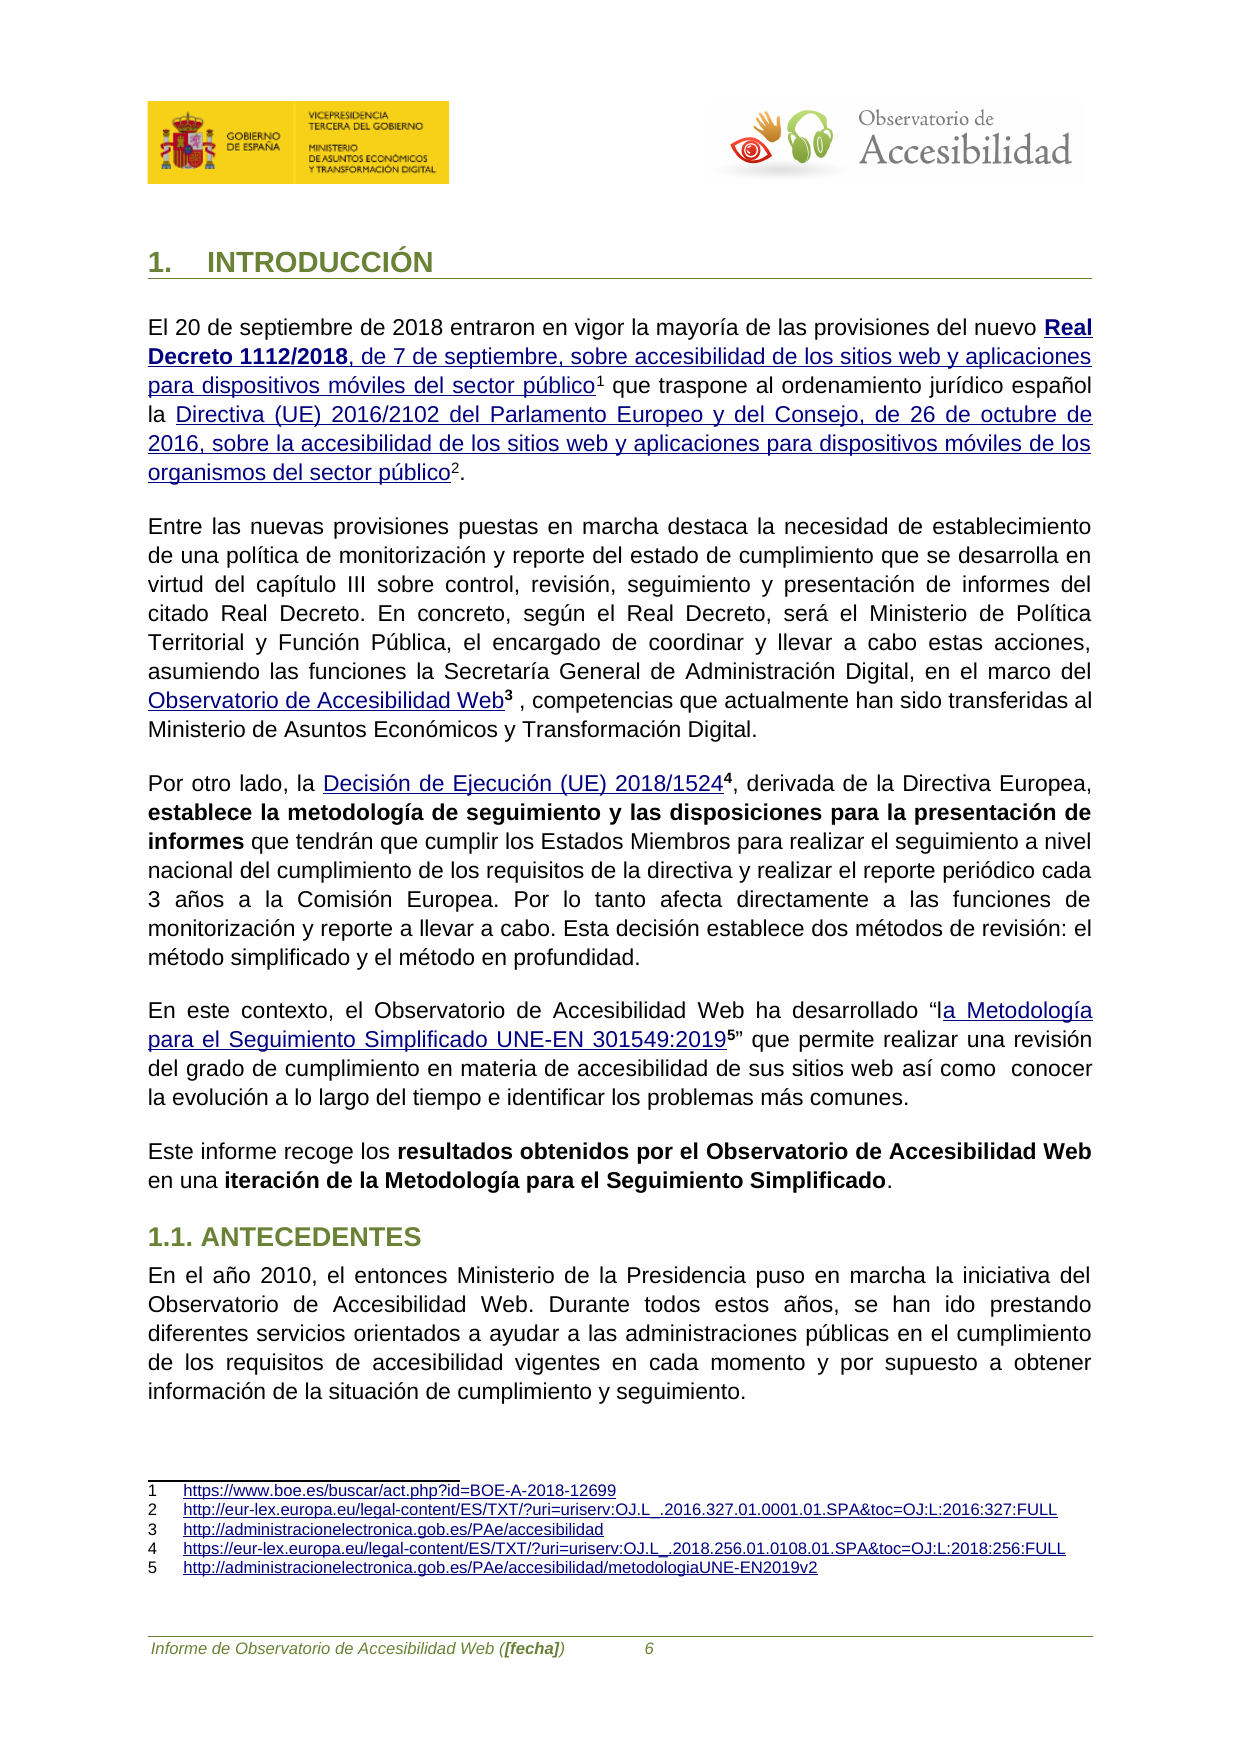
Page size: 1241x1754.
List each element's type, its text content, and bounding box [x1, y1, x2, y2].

text Por otro lado, la Decisión de Ejecución (UE) 2018/1524, derivada de la Directiva Europea, establece la metodología de seguimiento y las disposiciones para la presentación de informes que tendrán que cumplir los Estados Miembros para realizar el seguimiento a nivel nacional del cumplimiento de los requisitos de la directiva y realizar el reporte periódico cada 3 años a la Comisión Europea. Por lo tanto afecta directamente a las funciones de monitorización y reporte a llevar a cabo. Esta decisión establece dos métodos de revisión: el método simplificado y el método en profundidad. [148, 770, 1092, 970]
subtitle 1.1. Antecedentes [148, 1221, 1092, 1252]
text http://administracionelectronica.gob.es/PAe/accesibilidad/metodologiaUNE-EN2019v2 [148, 1558, 1092, 1577]
text En este contexto, el Observatorio de Accesibilidad Web ha desarrollado “la Metodología para el Seguimiento Simplificado UNE-EN 301549:2019” que permite realizar una revisión del grado de cumplimiento en materia de accesibilidad de sus sitios web así como conocer la evolución a lo largo del tiempo e identificar los problemas más comunes. [148, 997, 1092, 1111]
text para dispositivos móviles del sector público que traspone al ordenamiento jurídico español la Directiva (UE) 2016/2102 del Parlamento Europeo y del Consejo, de 26 de octubre de 2016, sobre la accesibilidad de los sitios web y aplicaciones para dispositivos móviles de los organismos del sector público. [148, 367, 1092, 485]
text El 20 de septiembre de 2018 entraron en vigor la mayoría de las provisiones del nuevo Real Decreto 1112/2018, de 7 de septiembre, sobre accesibilidad de los sitios web y aplicaciones [148, 314, 1092, 366]
text Entre las nuevas provisiones puestas en marcha destaca la necesidad de establecimiento de una política de monitorización y reporte del estado de cumplimiento que se desarrolla en virtud del capítulo III sobre control, revisión, seguimiento y presentación de informes del citado Real Decreto. En concreto, según el Real Decreto, será el Ministerio de Política Territorial y Función Pública, el encargado de coordinar y llevar a cabo estas acciones, asumiendo las funciones la Secretaría General de Administración Digital, en el marco del Observatorio de Accesibilidad Web , competencias que actualmente han sido transferidas al Ministerio de Asuntos Económicos y Transformación Digital. [148, 513, 1092, 742]
picture [710, 101, 1086, 184]
text En el año 2010, el entonces Ministerio de la Presidencia puso en marcha la iniciativa del Observatorio de Accesibilidad Web. Durante todos estos años, se han ido prestando diferentes servicios orientados a ayudar a las administraciones públicas en el cumplimiento de los requisitos de accesibilidad vigentes en cada momento y por supuesto a obtener información de la situación de cumplimiento y seguimiento. [148, 1262, 1092, 1404]
text https://eur-lex.europa.eu/legal-content/ES/TXT/?uri=uriserv:OJ.L_.2018.256.01.0108.01.SPA&toc=OJ:L:2018:256:FULL [148, 1538, 1092, 1558]
text http://administracionelectronica.gob.es/PAe/accesibilidad [148, 1519, 1092, 1538]
text http://eur-lex.europa.eu/legal-content/ES/TXT/?uri=uriserv:OJ.L_.2016.327.01.0001.01.SPA&toc=OJ:L:2016:327:FULL [148, 1500, 1092, 1519]
text Este informe recoge los resultados obtenidos por el Observatorio de Accesibilidad Web en una iteración de la Metodología para el Seguimiento Simplificado. [148, 1138, 1092, 1193]
text https://www.boe.es/buscar/act.php?id=BOE-A-2018-12699 [148, 1481, 1092, 1500]
picture [147, 101, 450, 184]
subtitle Introducción [148, 245, 1092, 278]
